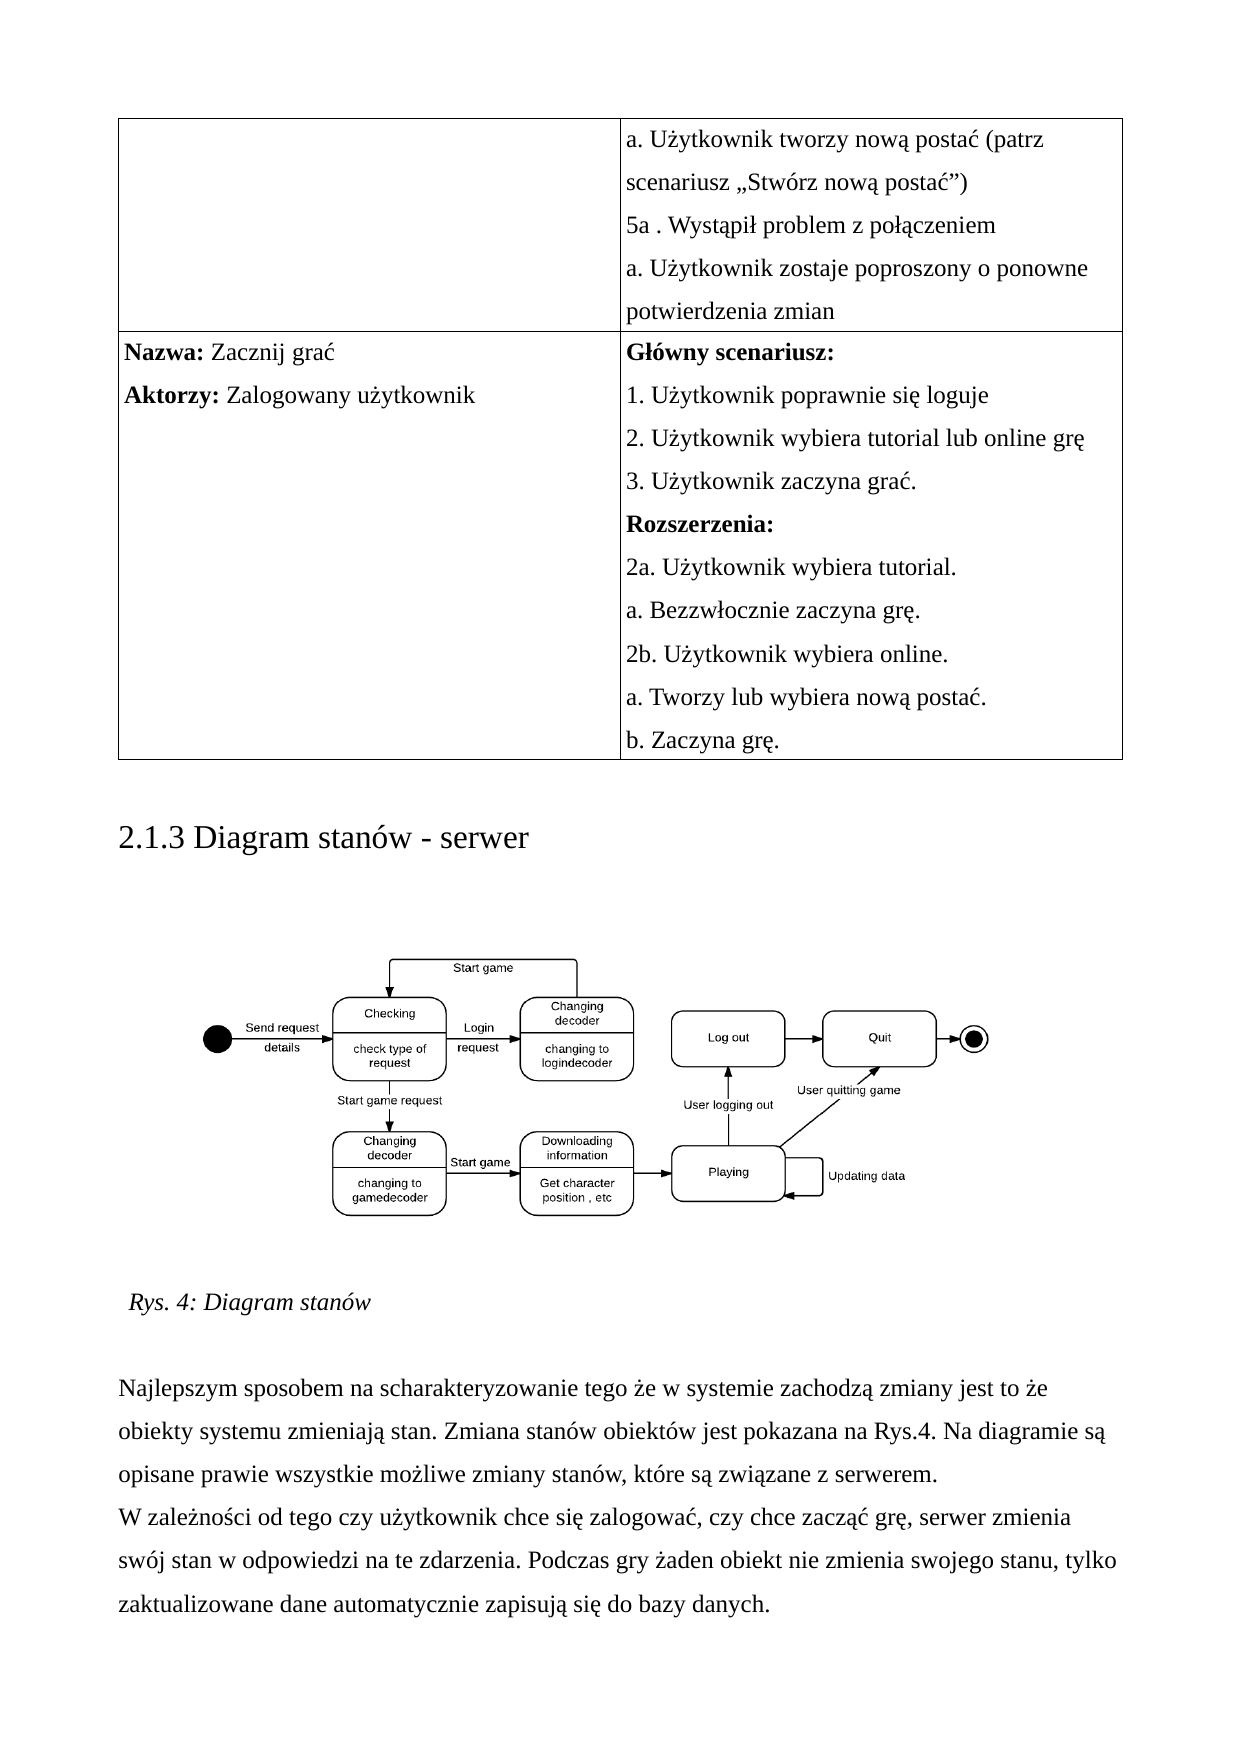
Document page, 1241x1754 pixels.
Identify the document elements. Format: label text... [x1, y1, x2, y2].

table_cell a. Użytkownik tworzy nową postać (patrz scenariusz „Stwórz nową postać”) 5a . Wystąpił problem z połączeniem a. Użytkownik zostaje poproszony o ponowne potwierdzenia zmian [621, 119, 1122, 331]
table_cell Główny scenariusz: 1. Użytkownik poprawnie się loguje 2. Użytkownik wybiera tutorial lub online grę 3. Użytkownik zaczyna grać. Rozszerzenia: 2a. Użytkownik wybiera tutorial. a. Bezzwłocznie zaczyna grę. 2b. Użytkownik wybiera online. a. Tworzy lub wybiera nową postać. b. Zaczyna grę. [621, 332, 1122, 759]
text Najlepszym sposobem na scharakteryzowanie tego że w systemie zachodzą zmiany jest to że obiekty systemu zmieniają stan. Zmiana stanów obiektów jest pokazana na Rys.4. Na diagramie są opisane prawie wszystkie możliwe zmiany stanów, które są związane z serwerem. W zależności od tego czy użytkownik chce się zalogować, czy chce zacząć grę, serwer zmienia swój stan w odpowiedzi na te zdarzenia. Podczas gry żaden obiekt nie zmienia swojego stanu, tylko zaktualizowane dane automatycznie zapisują się do bazy danych. [118, 1373, 1122, 1617]
text Rys. 4: Diagram stanów [128, 887, 1112, 1316]
table_cell Nazwa: Zacznij grać Aktorzy: Zalogowany użytkownik [119, 332, 620, 759]
picture [128, 887, 1063, 1287]
table_cell [119, 119, 620, 331]
text 2.1.3 Diagram stanów - serwer [118, 817, 1122, 855]
